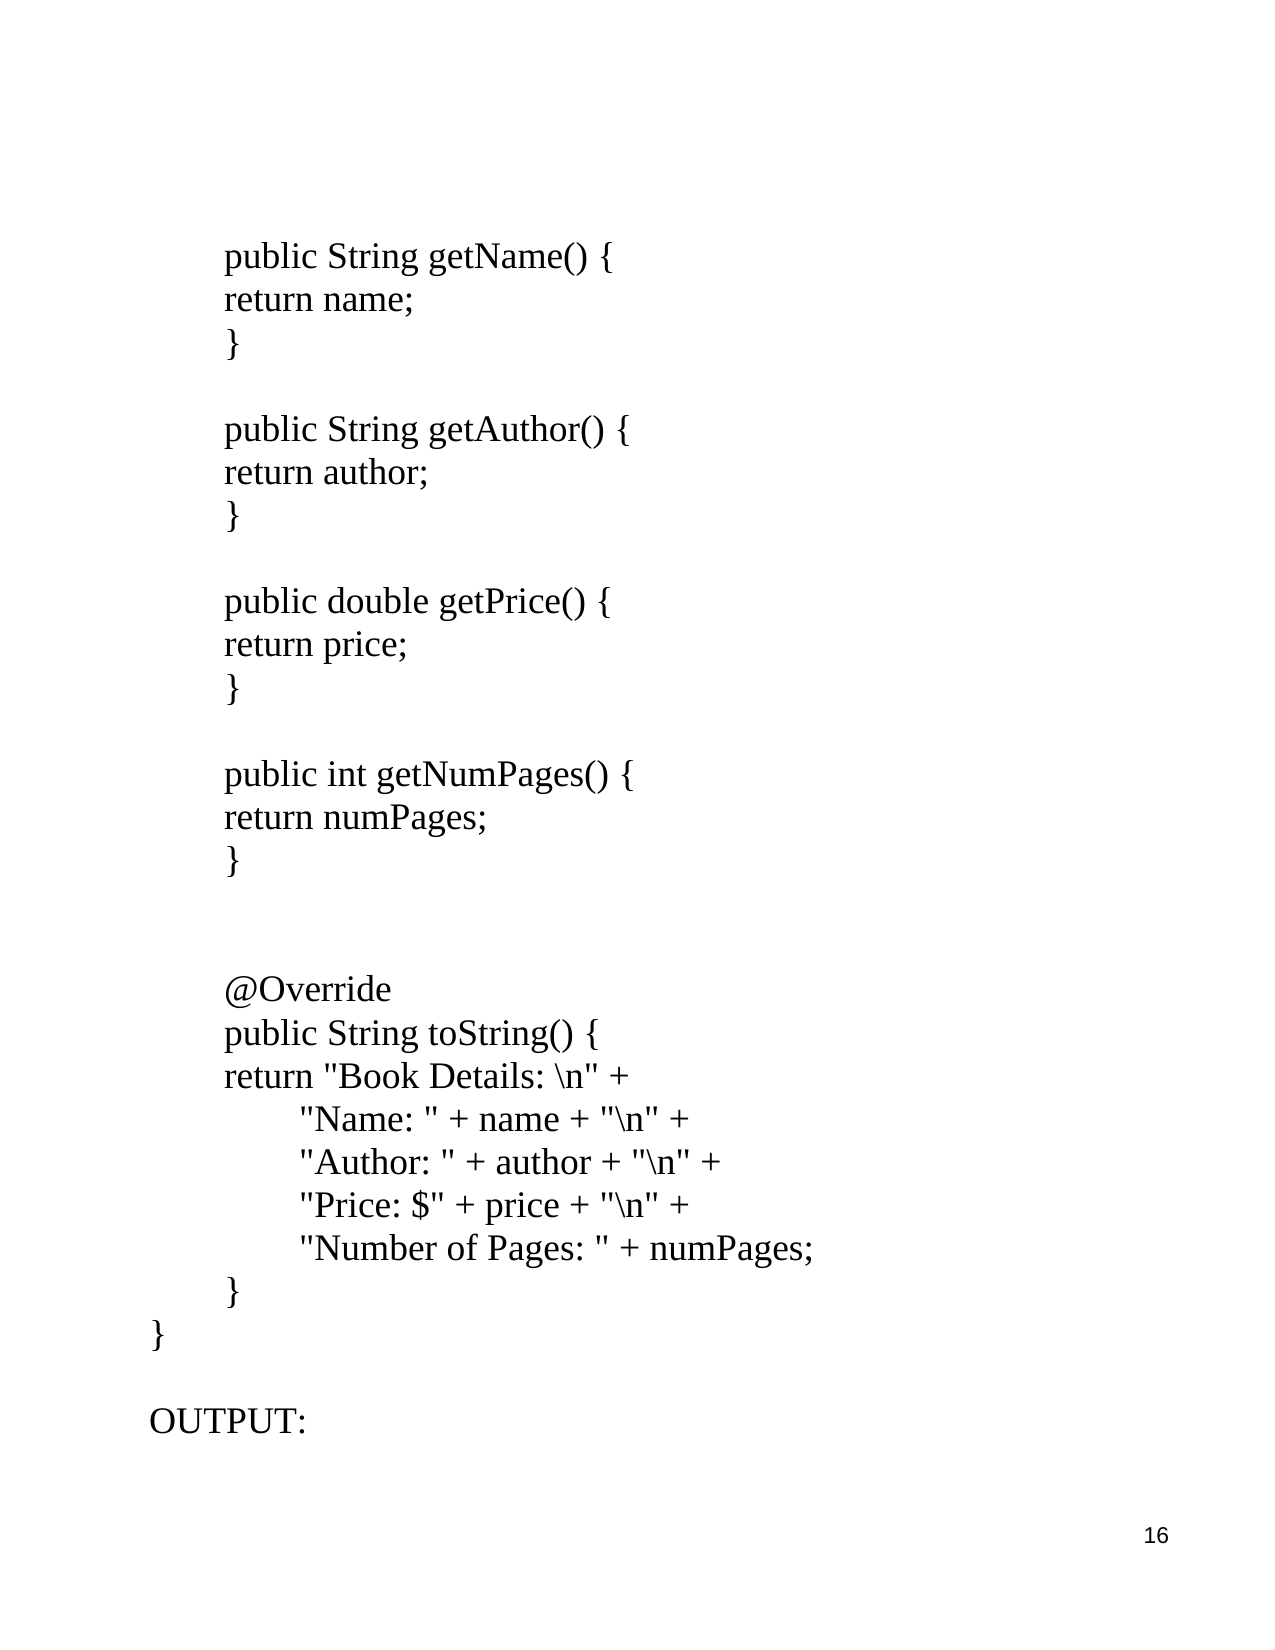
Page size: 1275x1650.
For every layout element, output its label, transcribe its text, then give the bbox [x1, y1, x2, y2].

text public String getName() { [149, 234, 1169, 277]
text } [149, 492, 1169, 536]
text public double getPrice() { [149, 579, 1169, 622]
text "Price: $" + price + "\n" + [149, 1182, 1169, 1226]
text public String toString() { [149, 1010, 1169, 1053]
text "Name: " + name + "\n" + [149, 1096, 1169, 1139]
text public int getNumPages() { [149, 751, 1169, 794]
text return author; [149, 449, 1169, 492]
text } [149, 837, 1169, 881]
text @Override [149, 967, 1169, 1010]
text } [149, 320, 1169, 363]
text return numPages; [149, 794, 1169, 837]
text } [149, 665, 1169, 708]
text OUTPUT: [149, 1398, 1169, 1441]
text return "Book Details: \n" + [149, 1053, 1169, 1096]
text "Number of Pages: " + numPages; [149, 1226, 1169, 1269]
text } [149, 1269, 1169, 1312]
text return name; [149, 277, 1169, 320]
text return price; [149, 622, 1169, 665]
text "Author: " + author + "\n" + [149, 1139, 1169, 1182]
text } [149, 1312, 1169, 1355]
text public String getAuthor() { [149, 406, 1169, 449]
